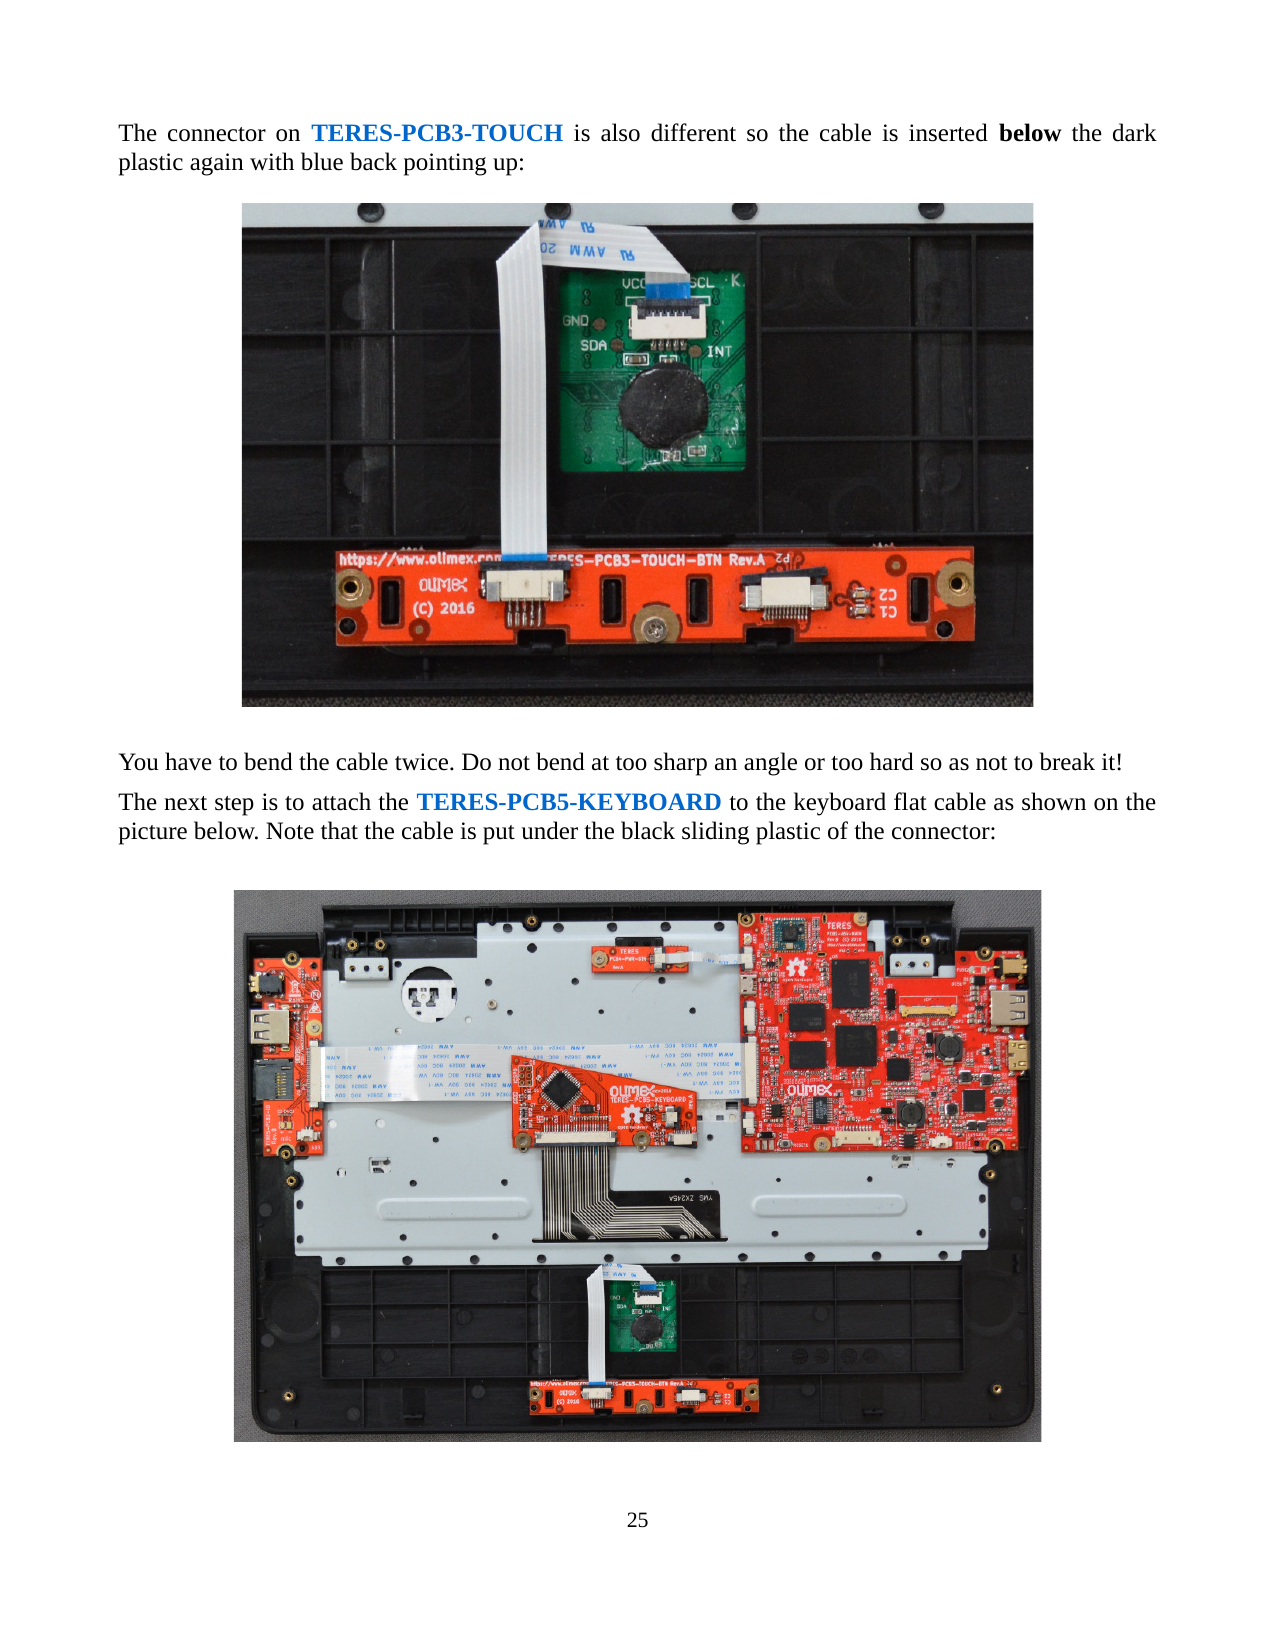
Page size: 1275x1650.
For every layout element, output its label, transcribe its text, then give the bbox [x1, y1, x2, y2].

text You have to bend the cable twice. Do not bend at too sharp an angle or too hard so as not to break it! [118, 747, 1157, 776]
picture [233, 890, 1042, 1442]
picture [241, 203, 1034, 707]
text The connector on TERES-PCB3-TOUCH is also different so the cable is inserted below the dark plastic again with blue back pointing up: [118, 118, 1157, 176]
text The next step is to attach the TERES-PCB5-KEYBOARD to the keyboard flat cable as shown on the picture below. Note that the cable is put under the black sliding plastic of the connector: [118, 787, 1157, 845]
